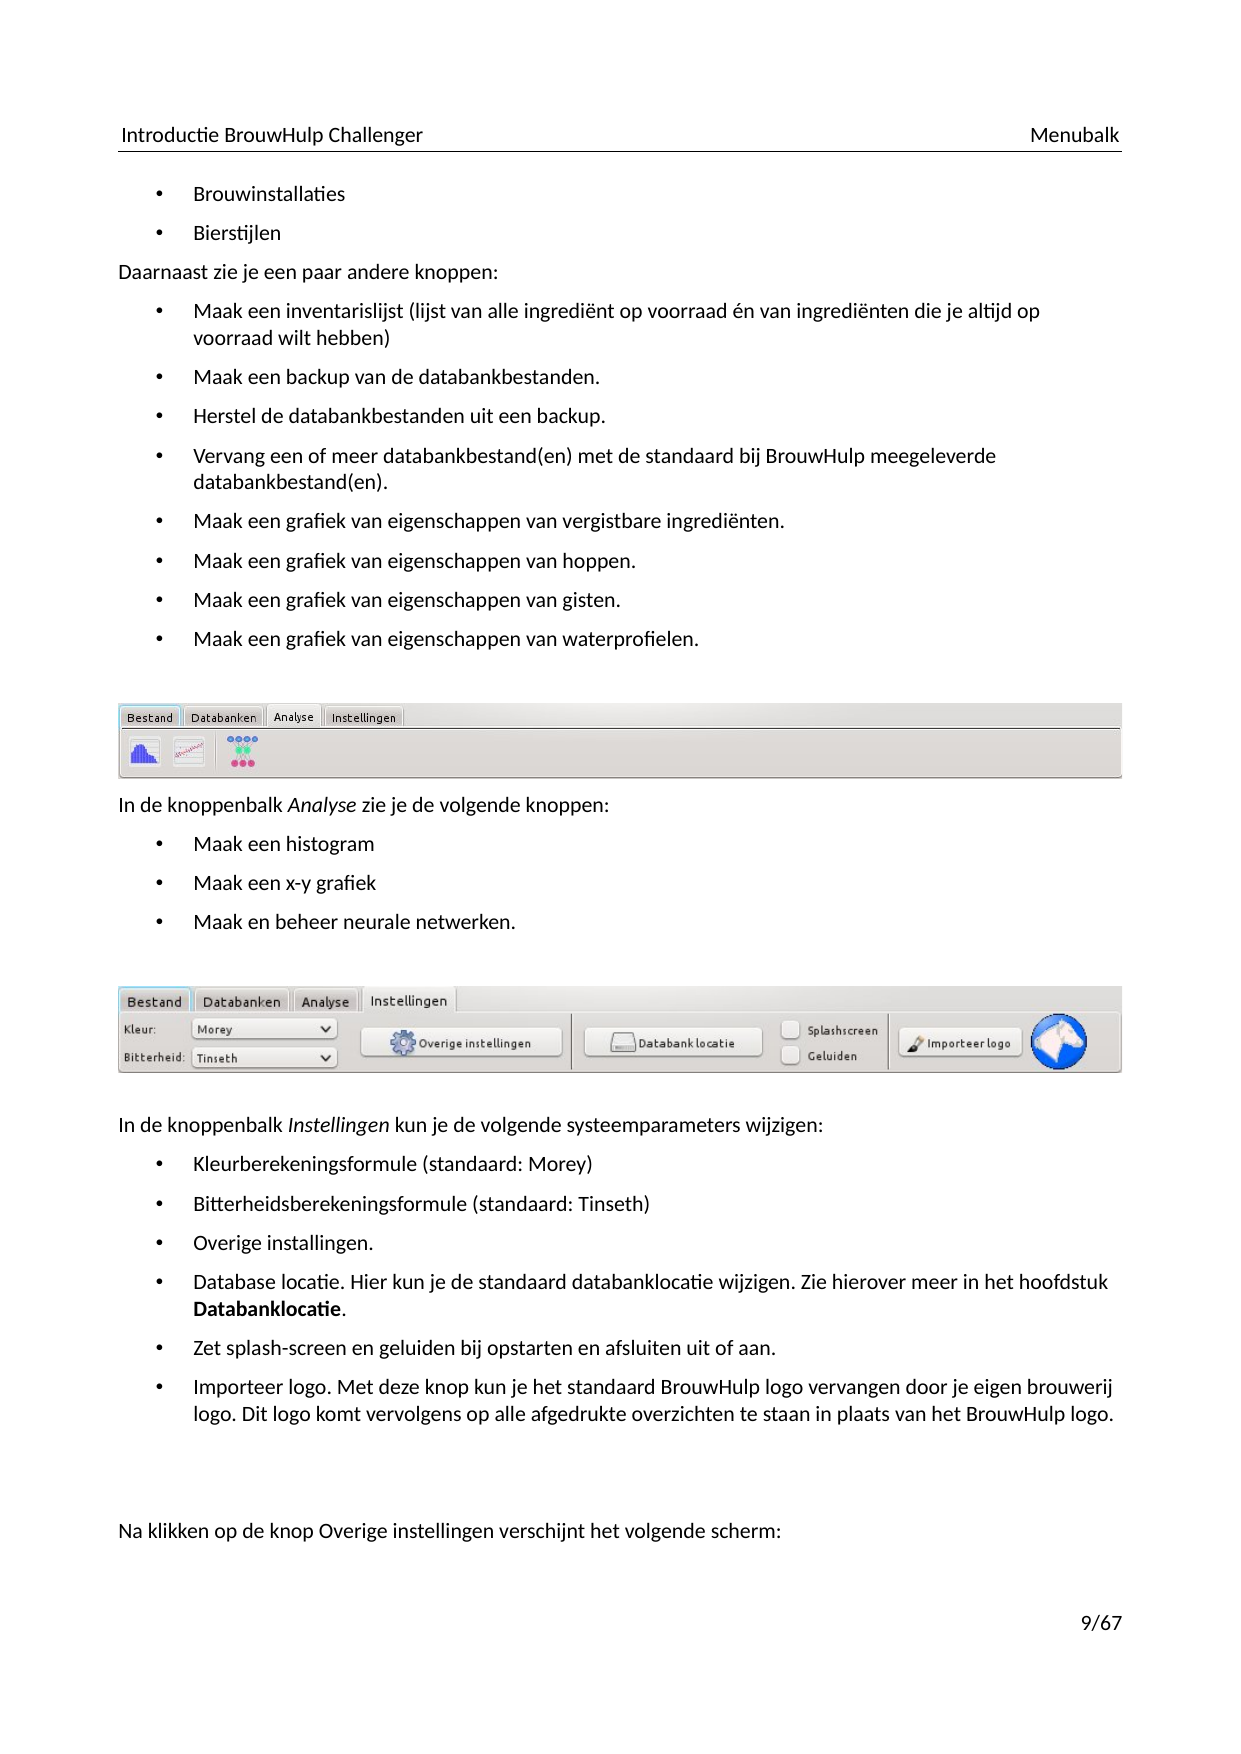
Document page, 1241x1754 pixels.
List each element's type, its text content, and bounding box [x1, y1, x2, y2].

list Maak een grafiek van eigenschappen van hoppen. [156, 547, 1122, 573]
list Maak een grafiek van eigenschappen van gisten. [156, 586, 1122, 613]
list Overige installingen. [156, 1229, 1122, 1256]
picture [118, 986, 1123, 1073]
list Vervang een of meer databankbestand(en) met de standaard bij BrouwHulp meegeleverde databankbestand(en). [156, 442, 1122, 495]
text In de knoppenbalk Instellingen kun je de volgende systeemparameters wijzigen: [118, 1111, 1122, 1138]
list Maak een backup van de databankbestanden. [156, 363, 1122, 390]
list Bitterheidsberekeningsformule (standaard: Tinseth) [156, 1190, 1122, 1216]
list Maak een histogram [156, 830, 1122, 857]
list Maak een x-y grafiek [156, 869, 1122, 896]
list Database locatie. Hier kun je de standaard databanklocatie wijzigen. Zie hierover meer in het hoofdstuk Databanklocatie. [156, 1268, 1122, 1321]
list Maak en beheer neurale netwerken. [156, 908, 1122, 935]
text In de knoppenbalk Analyse zie je de volgende knoppen: [118, 791, 1122, 817]
text Daarnaast zie je een paar andere knoppen: [118, 258, 1122, 285]
list Importeer logo. Met deze knop kun je het standaard BrouwHulp logo vervangen door je eigen brouwerij logo. Dit logo komt vervolgens op alle afgedrukte overzichten te staan in plaats van het BrouwHulp logo. [156, 1373, 1122, 1426]
list Herstel de databankbestanden uit een backup. [156, 403, 1122, 429]
list Bierstijlen [156, 219, 1122, 246]
list Brouwinstallaties [156, 180, 1122, 207]
list Maak een grafiek van eigenschappen van vergistbare ingrediënten. [156, 508, 1122, 534]
picture [118, 703, 1123, 779]
list Kleurberekeningsformule (standaard: Morey) [156, 1151, 1122, 1177]
text Na klikken op de knop Overige instellingen verschijnt het volgende scherm: [118, 1517, 1122, 1544]
list Zet splash-screen en geluiden bij opstarten en afsluiten uit of aan. [156, 1334, 1122, 1361]
list Maak een grafiek van eigenschappen van waterprofielen. [156, 625, 1122, 652]
list Maak een inventarislijst (lijst van alle ingrediënt op voorraad én van ingrediënten die je altijd op voorraad wilt hebben) [156, 298, 1122, 351]
